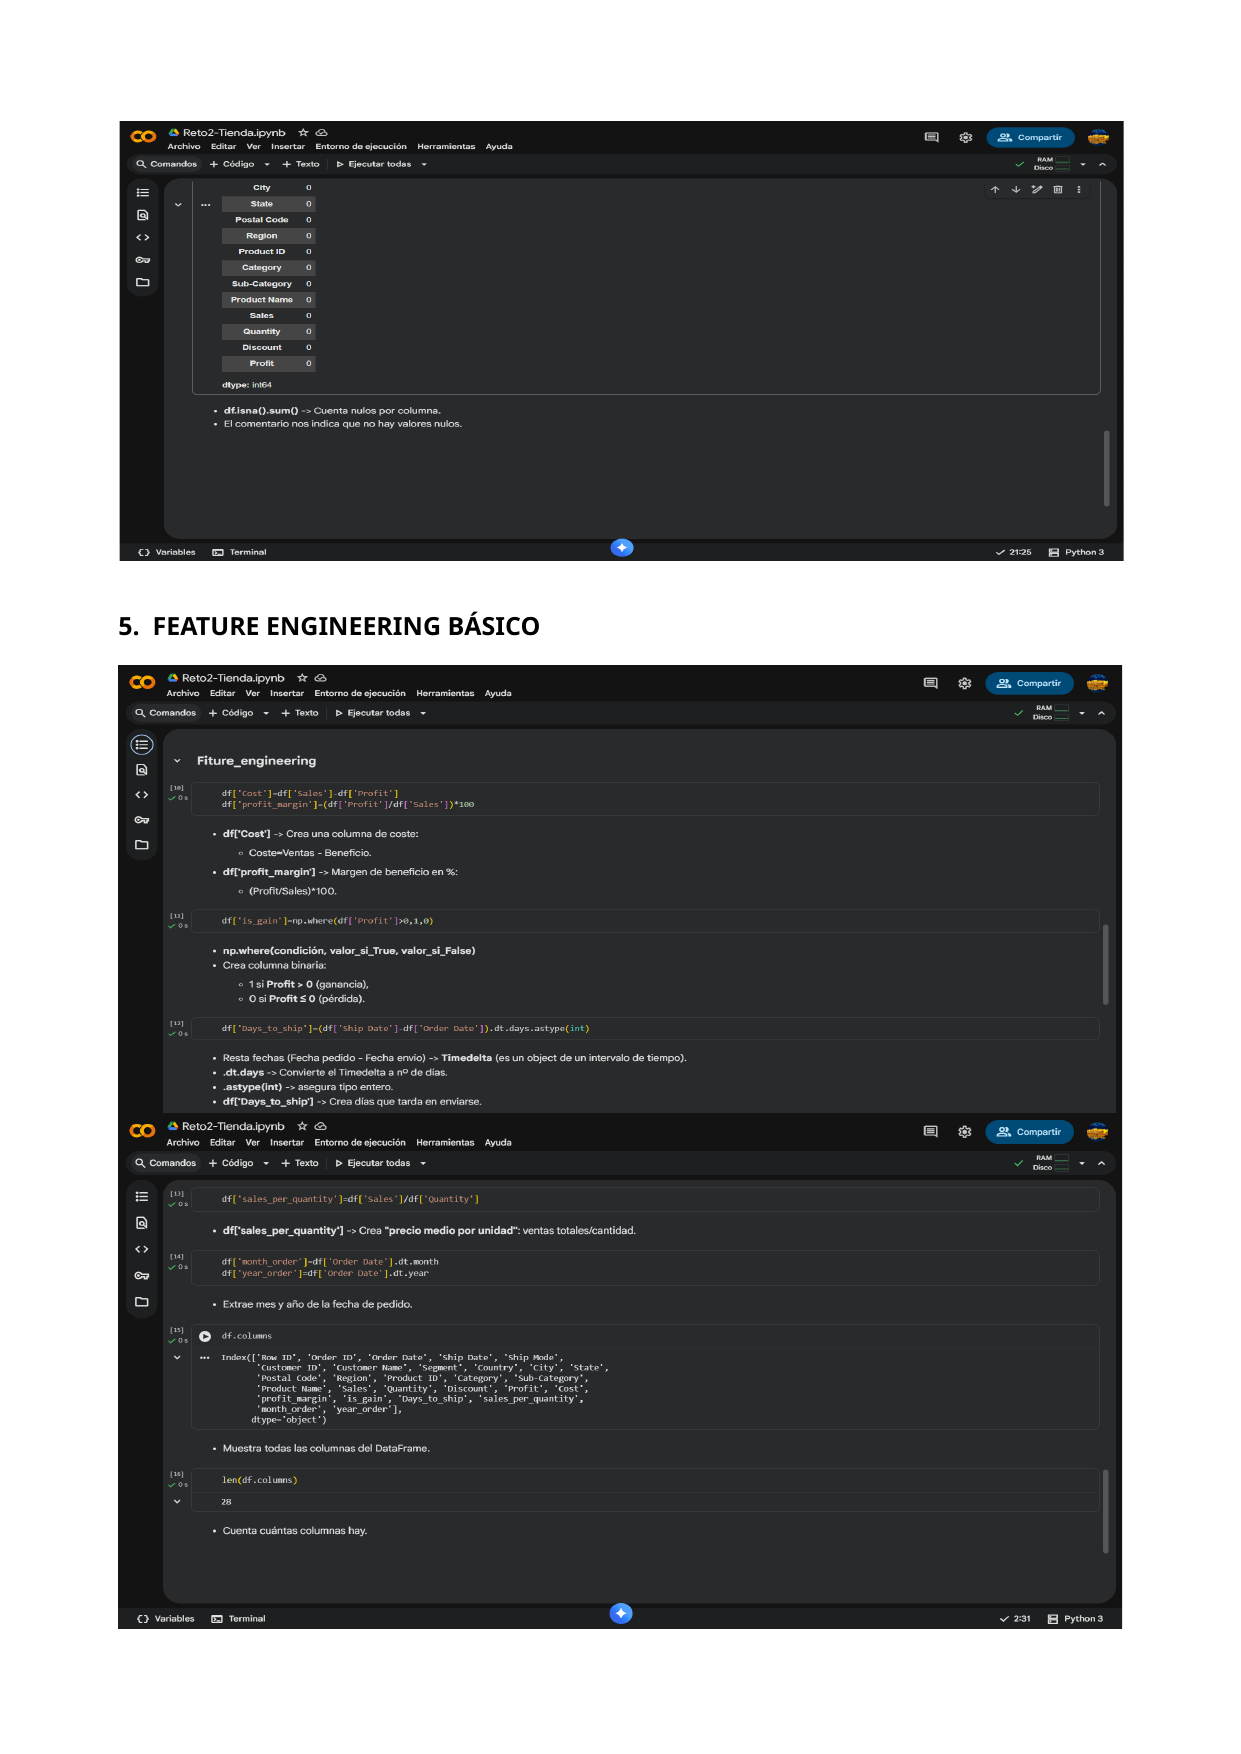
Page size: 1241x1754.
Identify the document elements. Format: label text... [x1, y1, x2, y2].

text 5. FEATURE ENGINEERING BÁSICO [118, 608, 1122, 643]
picture [119, 121, 1124, 561]
picture [118, 665, 1123, 1629]
